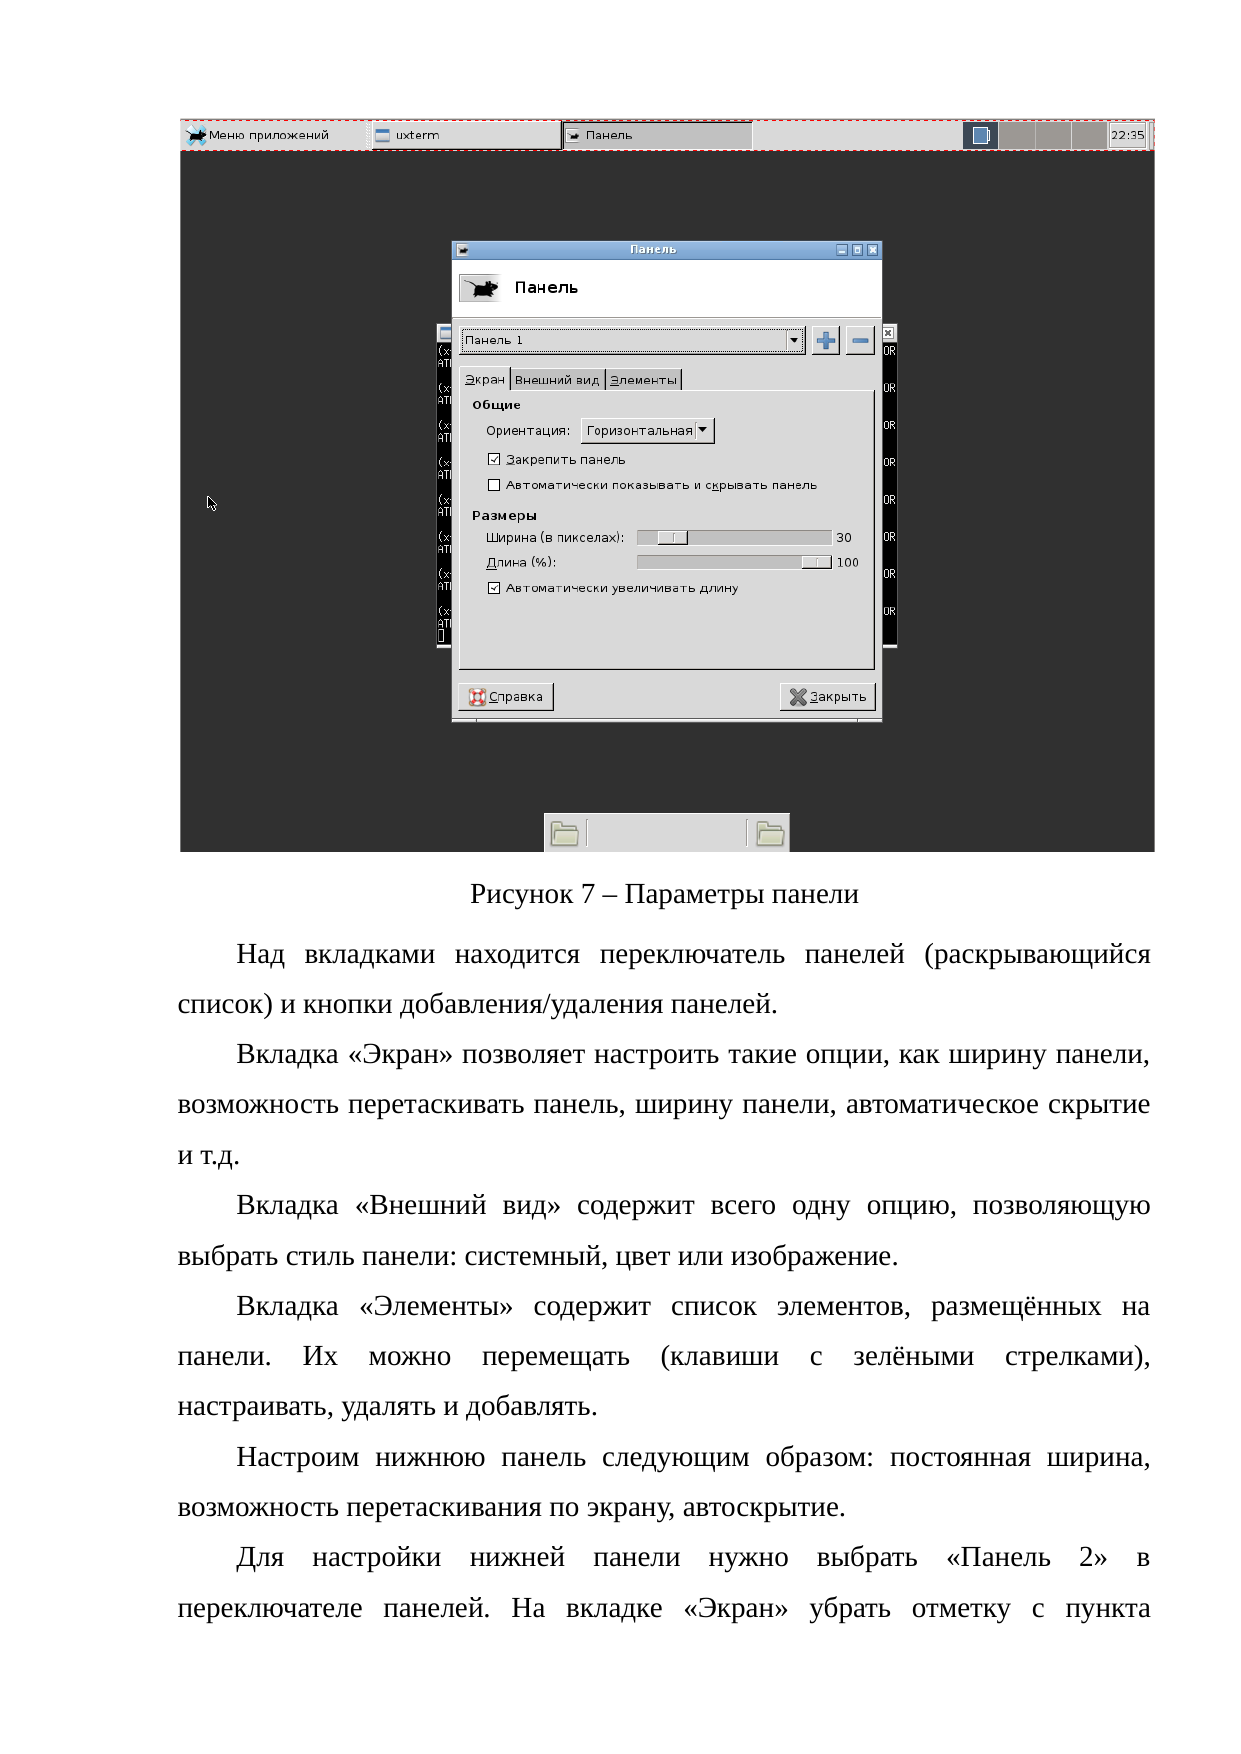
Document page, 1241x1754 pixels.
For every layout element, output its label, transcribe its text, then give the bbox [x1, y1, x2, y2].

text Настроим нижнюю панель следующим образом: постоянная ширина, возможность перетаскивания по экрану, автоскрытие. [177, 1439, 1152, 1523]
text Над вкладками находится переключатель панелей (раскрывающийся список) и кнопки добавления/удаления панелей. [177, 936, 1152, 1019]
text Вкладка «Элементы» содержит список элементов, размещённых на панели. Их можно перемещать (клавиши с зелёными стрелками), настраивать, удалять и добавлять. [177, 1288, 1152, 1422]
picture [180, 118, 1155, 852]
text Для настройки нижней панели нужно выбрать «Панель 2» в переключателе панелей. На вкладке «Экран» убрать отметку с пункта [177, 1539, 1152, 1623]
text Рисунок 7 – Параметры панели [177, 876, 1152, 910]
text Вкладка «Экран» позволяет настроить такие опции, как ширину панели, возможность перетаскивать панель, ширину панели, автоматическое скрытие и т.д. [177, 1036, 1152, 1171]
text Вкладка «Внешний вид» содержит всего одну опцию, позволяющую выбрать стиль панели: системный, цвет или изображение. [177, 1187, 1152, 1271]
